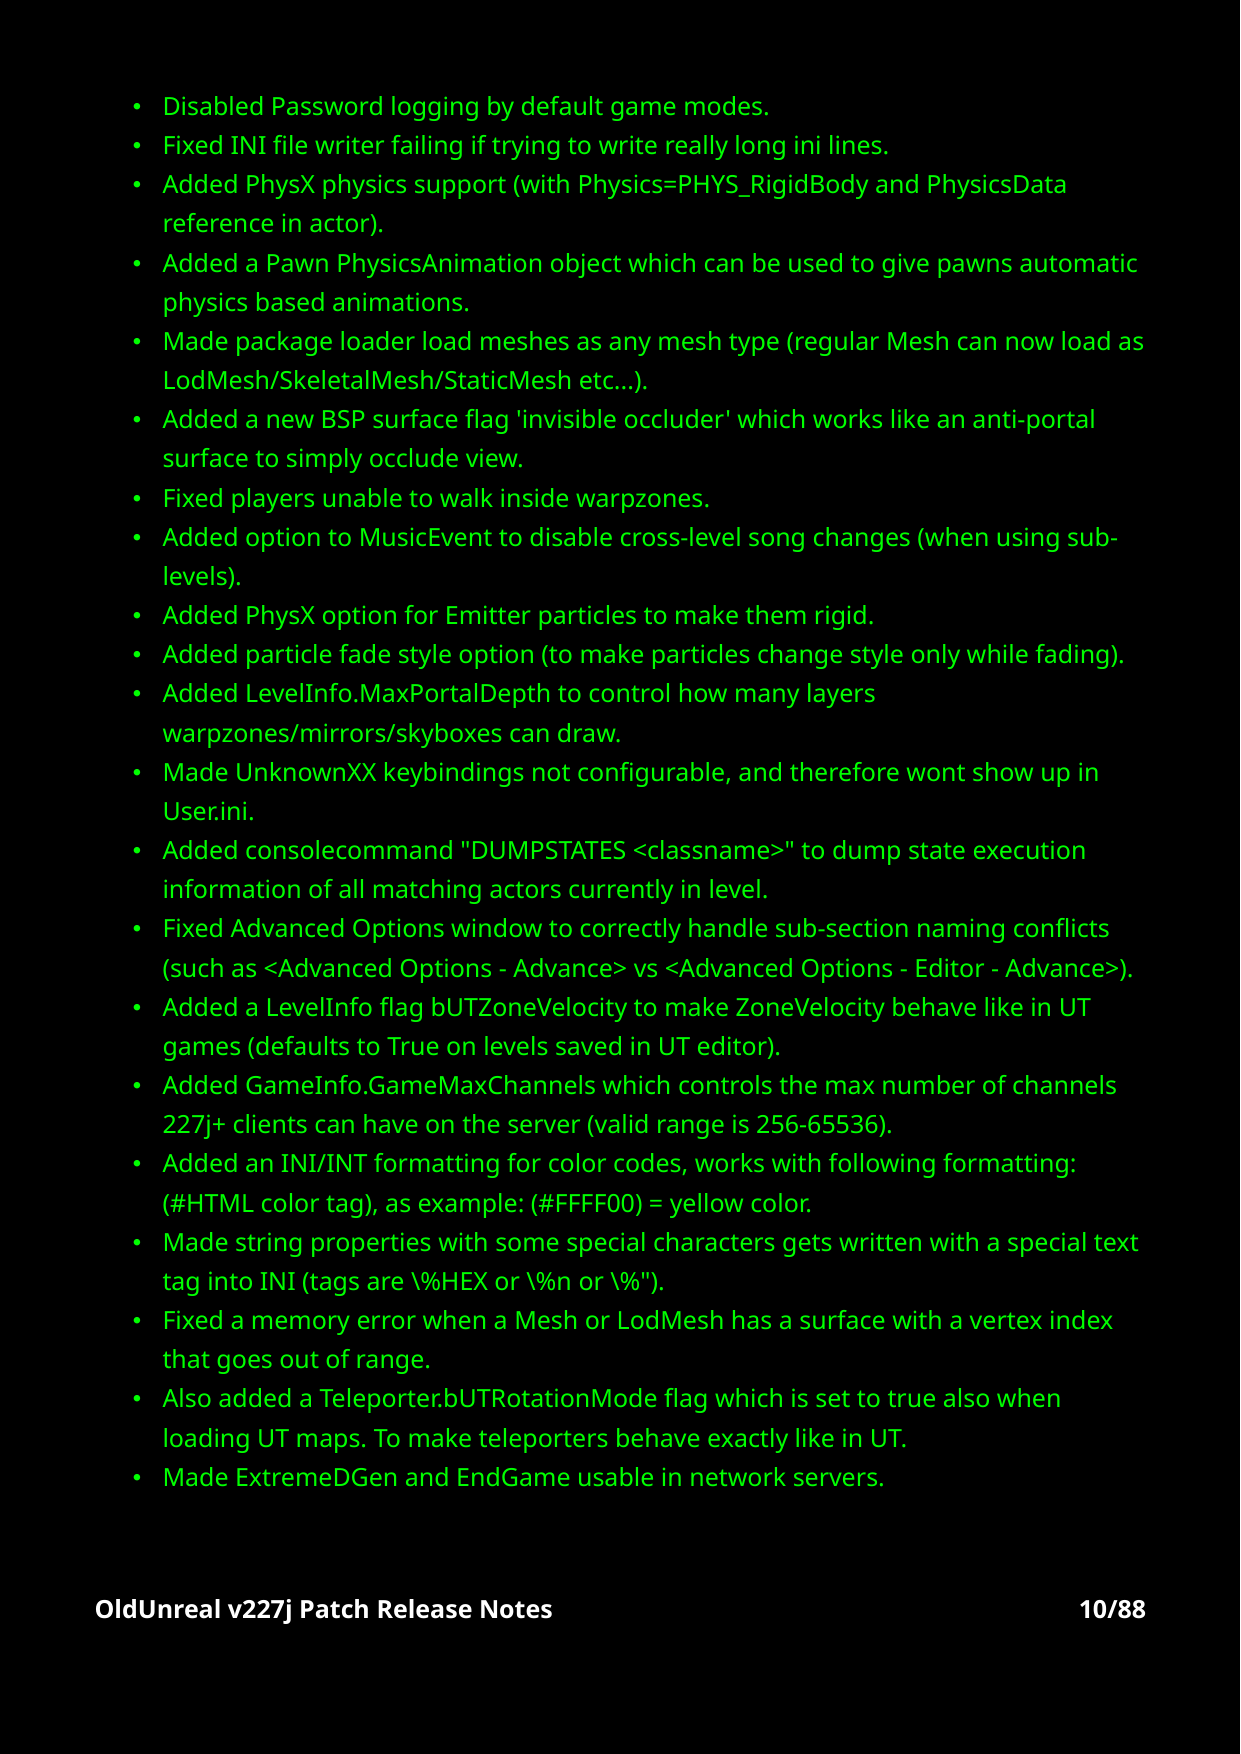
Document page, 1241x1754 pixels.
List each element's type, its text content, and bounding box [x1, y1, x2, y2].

list Fixed INI file writer failing if trying to write really long ini lines. [133, 128, 1152, 162]
list Added consolecommand "DUMPSTATES <classname>" to dump state execution information of all matching actors currently in level. [133, 833, 1152, 906]
list Added PhysX physics support (with Physics=PHYS_RigidBody and PhysicsData reference in actor). [133, 167, 1152, 240]
list Made string properties with some special characters gets written with a special text tag into INI (tags are \%HEX or \%n or \%"). [133, 1224, 1152, 1298]
list Added a LevelInfo flag bUTZoneVelocity to make ZoneVelocity behave like in UT games (defaults to True on levels saved in UT editor). [133, 989, 1152, 1063]
list Added an INI/INT formatting for color codes, works with following formatting: (#HTML color tag), as example: (#FFFF00) = yellow color. [133, 1146, 1152, 1219]
list Made package loader load meshes as any mesh type (regular Mesh can now load as LodMesh/SkeletalMesh/StaticMesh etc...). [133, 323, 1152, 397]
list Added GameInfo.GameMaxChannels which controls the max number of channels 227j+ clients can have on the server (valid range is 256-65536). [133, 1068, 1152, 1141]
list Added particle fade style option (to make particles change style only while fading). [133, 637, 1152, 671]
list Fixed Advanced Options window to correctly handle sub-section naming conflicts (such as <Advanced Options - Advance> vs <Advanced Options - Editor - Advance>). [133, 911, 1152, 984]
list Added option to MusicEvent to disable cross-level song changes (when using sub-levels). [133, 519, 1152, 593]
list Added LevelInfo.MaxPortalDepth to control how many layers warpzones/mirrors/skyboxes can draw. [133, 676, 1152, 749]
list Added a Pawn PhysicsAnimation object which can be used to give pawns automatic physics based animations. [133, 245, 1152, 318]
list Fixed a memory error when a Mesh or LodMesh has a surface with a vertex index that goes out of range. [133, 1303, 1152, 1376]
list Added PhysX option for Emitter particles to make them rigid. [133, 598, 1152, 632]
list Added a new BSP surface flag 'invisible occluder' which works like an anti-portal surface to simply occlude view. [133, 402, 1152, 475]
list Fixed players unable to walk inside warpzones. [133, 480, 1152, 514]
list Disabled Password logging by default game modes. [133, 88, 1152, 123]
list Made ExtremeDGen and EndGame usable in network servers. [133, 1459, 1152, 1493]
list Made UnknownXX keybindings not configurable, and therefore wont show up in User.ini. [133, 754, 1152, 828]
list Also added a Teleporter.bUTRotationMode flag which is set to true also when loading UT maps. To make teleporters behave exactly like in UT. [133, 1381, 1152, 1454]
